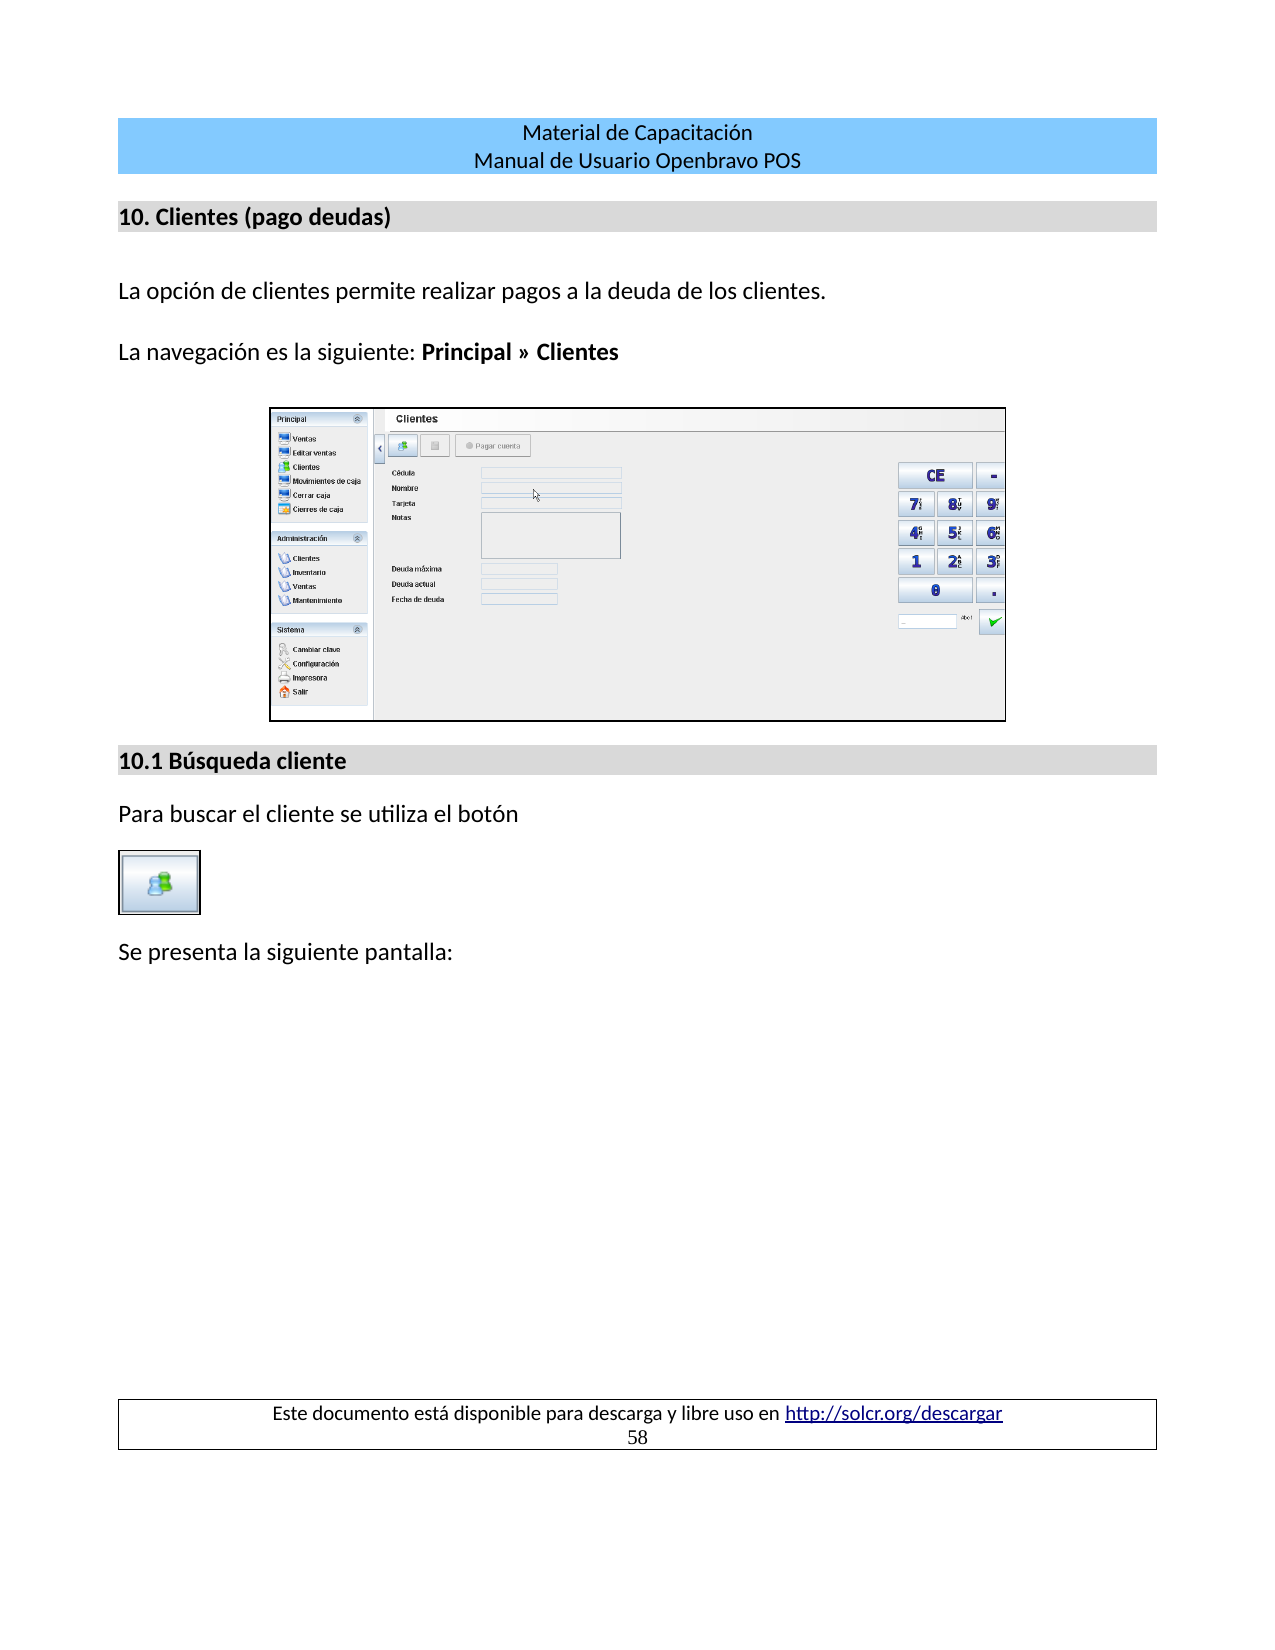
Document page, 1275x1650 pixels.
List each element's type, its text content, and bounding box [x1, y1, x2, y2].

text La opción de clientes permite realizar pagos a la deuda de los clientes. [118, 275, 1157, 305]
subtitle 10.1 Búsqueda cliente [118, 745, 1157, 775]
list Clientes (pago deudas) [118, 201, 1157, 232]
text Se presenta la siguiente pantalla: [118, 936, 1157, 967]
text Para buscar el cliente se utiliza el botón [118, 798, 1157, 829]
text La navegación es la siguiente: Principal » Clientes [118, 336, 1157, 366]
